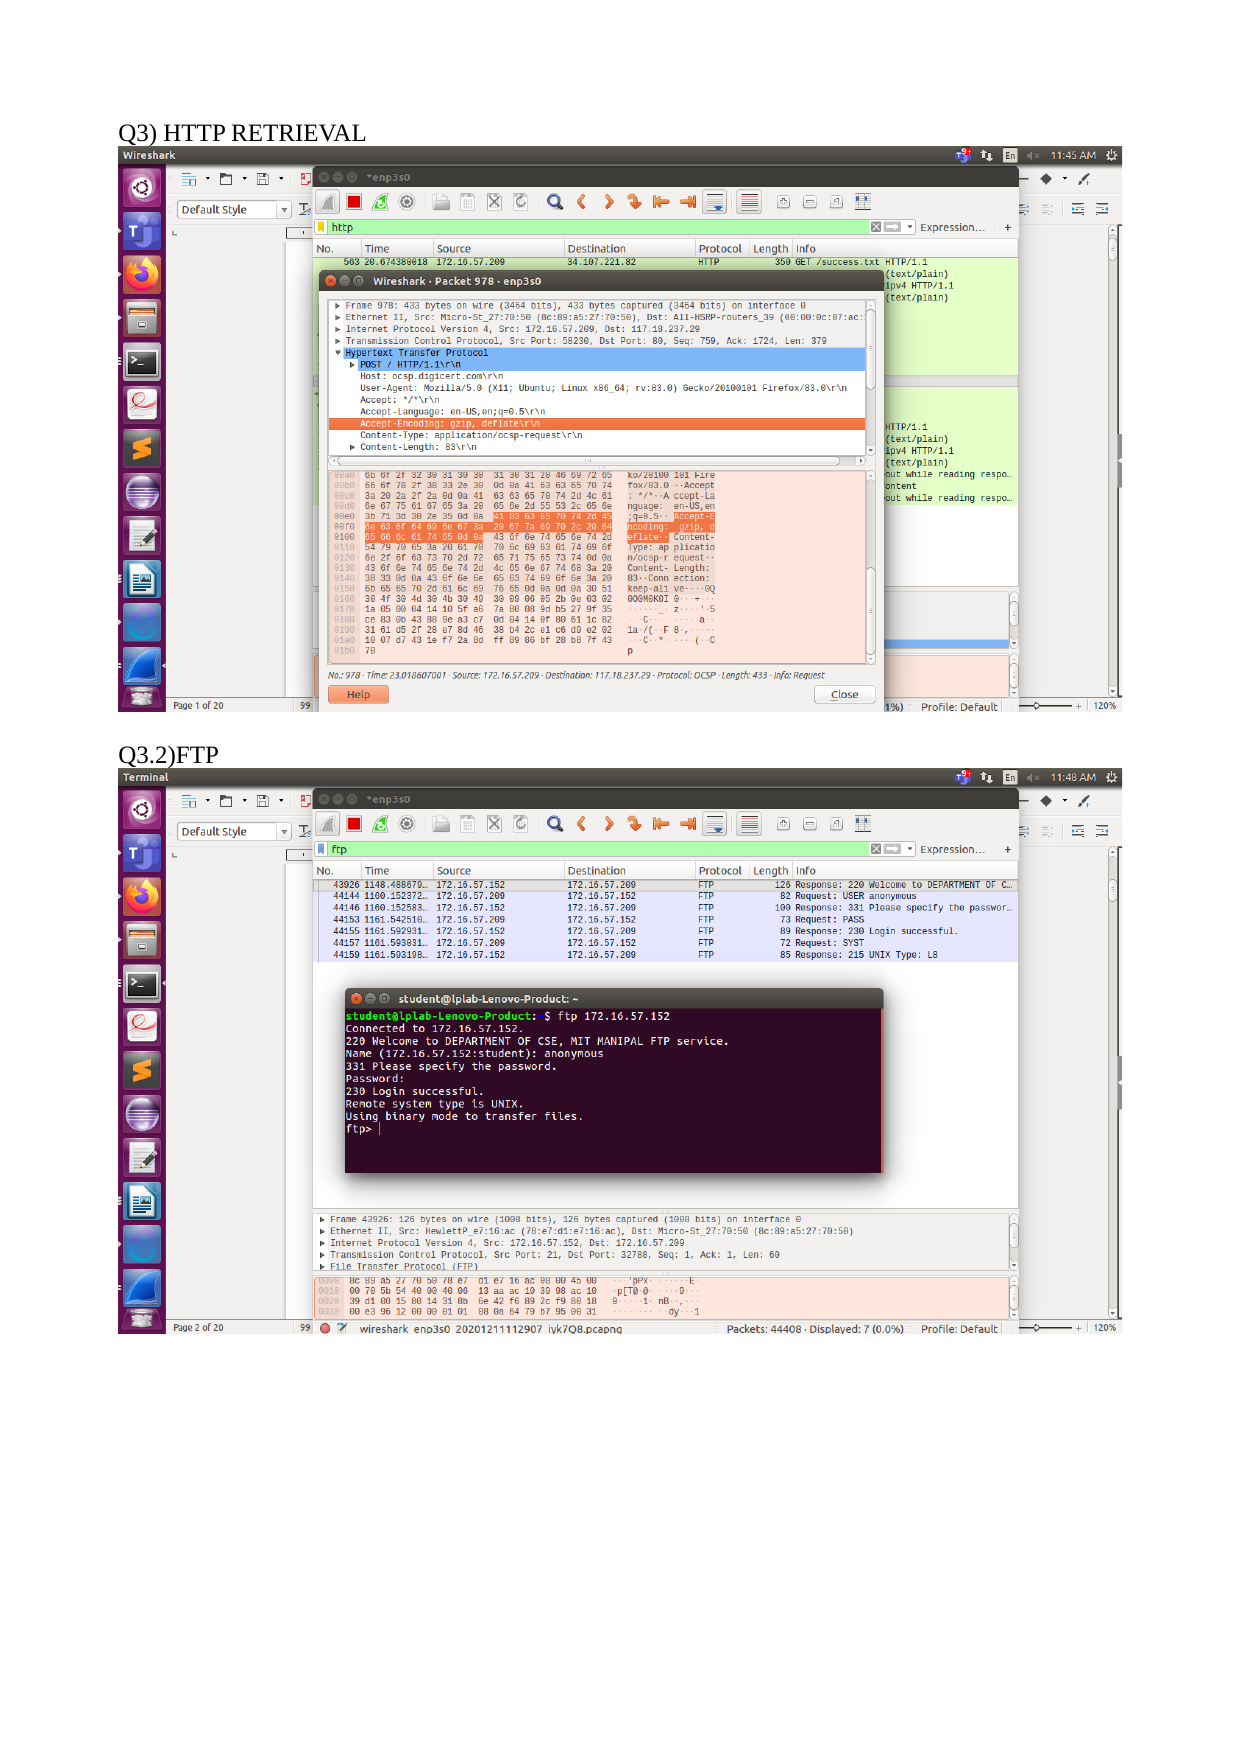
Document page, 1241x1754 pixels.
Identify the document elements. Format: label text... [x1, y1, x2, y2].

text Q3) HTTP RETRIEVAL [118, 118, 1122, 146]
picture [118, 768, 1123, 1334]
picture [118, 146, 1123, 712]
text Q3.2)FTP [118, 740, 1122, 768]
